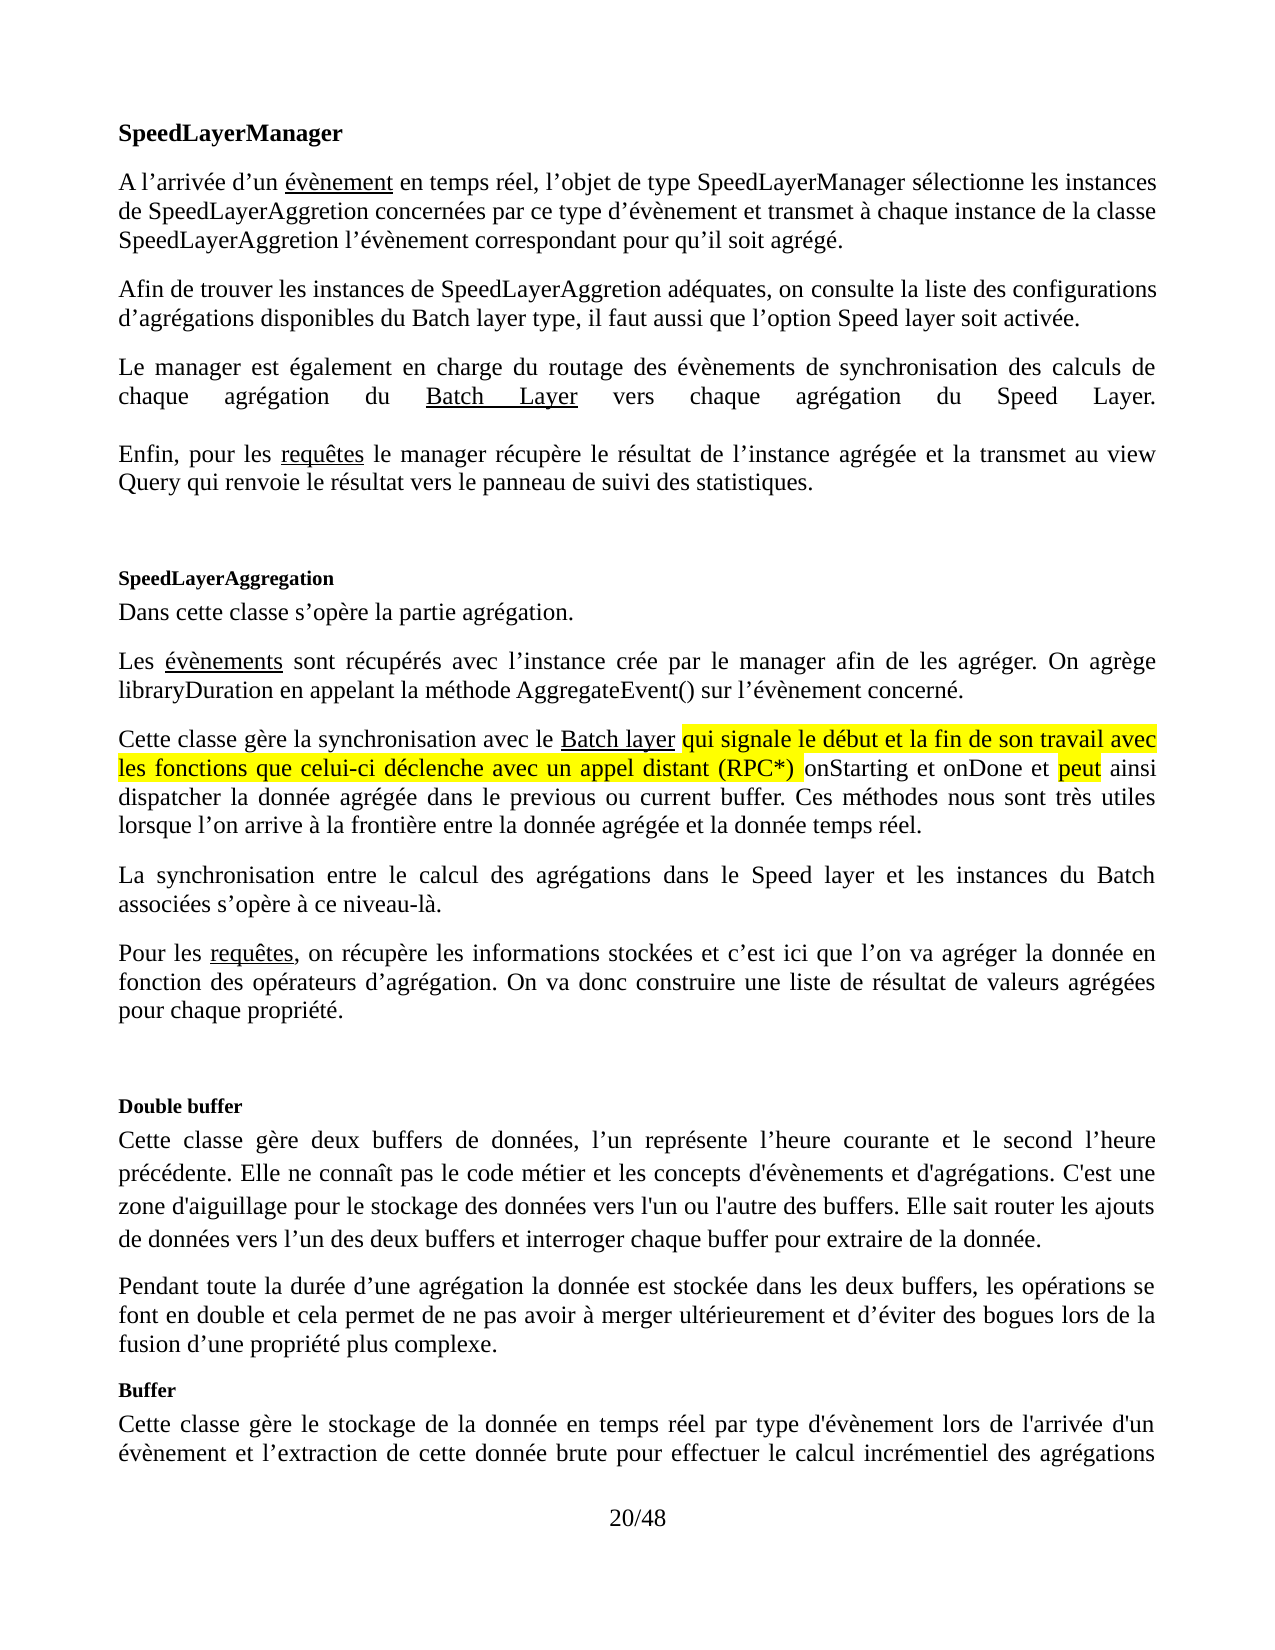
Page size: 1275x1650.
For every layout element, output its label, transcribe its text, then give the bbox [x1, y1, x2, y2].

text Pendant toute la durée d’une agrégation la donnée est stockée dans les deux buffers, les opérations se font en double et cela permet de ne pas avoir à merger ultérieurement et d’éviter des bogues lors de la fusion d’une propriété plus complexe. [118, 1271, 1157, 1358]
text Cette classe gère deux buffers de données, l’un représente l’heure courante et le second l’heure précédente. Elle ne connaît pas le code métier et les concepts d'évènements et d'agrégations. C'est une zone d'aiguillage pour le stockage des données vers l'un ou l'autre des buffers. Elle sait router les ajouts de données vers l’un des deux buffers et interroger chaque buffer pour extraire de la donnée. [118, 1125, 1157, 1253]
text Afin de trouver les instances de SpeedLayerAggretion adéquates, on consulte la liste des configurations d’agrégations disponibles du Batch layer type, il faut aussi que l’option Speed layer soit activée. [118, 274, 1157, 332]
text Cette classe gère la synchronisation avec le Batch layer qui signale le début et la fin de son travail avec les fonctions que celui-ci déclenche avec un appel distant (RPC*) onStarting et onDone et peut ainsi dispatcher la donnée agrégée dans le previous ou current buffer. Ces méthodes nous sont très utiles lorsque l’on arrive à la frontière entre la donnée agrégée et la donnée temps réel. [118, 724, 1157, 839]
text A l’arrivée d’un évènement en temps réel, l’objet de type SpeedLayerManager sélectionne les instances de SpeedLayerAggretion concernées par ce type d’évènement et transmet à chaque instance de la classe SpeedLayerAggretion l’évènement correspondant pour qu’il soit agrégé. [118, 167, 1157, 254]
text Les évènements sont récupérés avec l’instance crée par le manager afin de les agréger. On agrège libraryDuration en appelant la méthode AggregateEvent() sur l’évènement concerné. [118, 646, 1157, 704]
text La synchronisation entre le calcul des agrégations dans le Speed layer et les instances du Batch associées s’opère à ce niveau-là. [118, 860, 1157, 917]
subtitle Double buffer [118, 1094, 1157, 1118]
text Pour les requêtes, on récupère les informations stockées et c’est ici que l’on va agréger la donnée en fonction des opérateurs d’agrégation. On va donc construire une liste de résultat de valeurs agrégées pour chaque propriété. [118, 938, 1157, 1024]
text Cette classe gère le stockage de la donnée en temps réel par type d'évènement lors de l'arrivée d'un évènement et l’extraction de cette donnée brute pour effectuer le calcul incrémentiel des agrégations [118, 1409, 1157, 1466]
subtitle Buffer [118, 1378, 1157, 1402]
text Le manager est également en charge du routage des évènements de synchronisation des calculs de chaque agrégation du Batch Layer vers chaque agrégation du Speed Layer. Enfin, pour les requêtes le manager récupère le résultat de l’instance agrégée et la transmet au view Query qui renvoie le résultat vers le panneau de suivi des statistiques. [118, 352, 1157, 496]
text SpeedLayerManager [118, 118, 1157, 147]
text Dans cette classe s’opère la partie agrégation. [118, 597, 1157, 626]
subtitle SpeedLayerAggregation [118, 566, 1157, 590]
